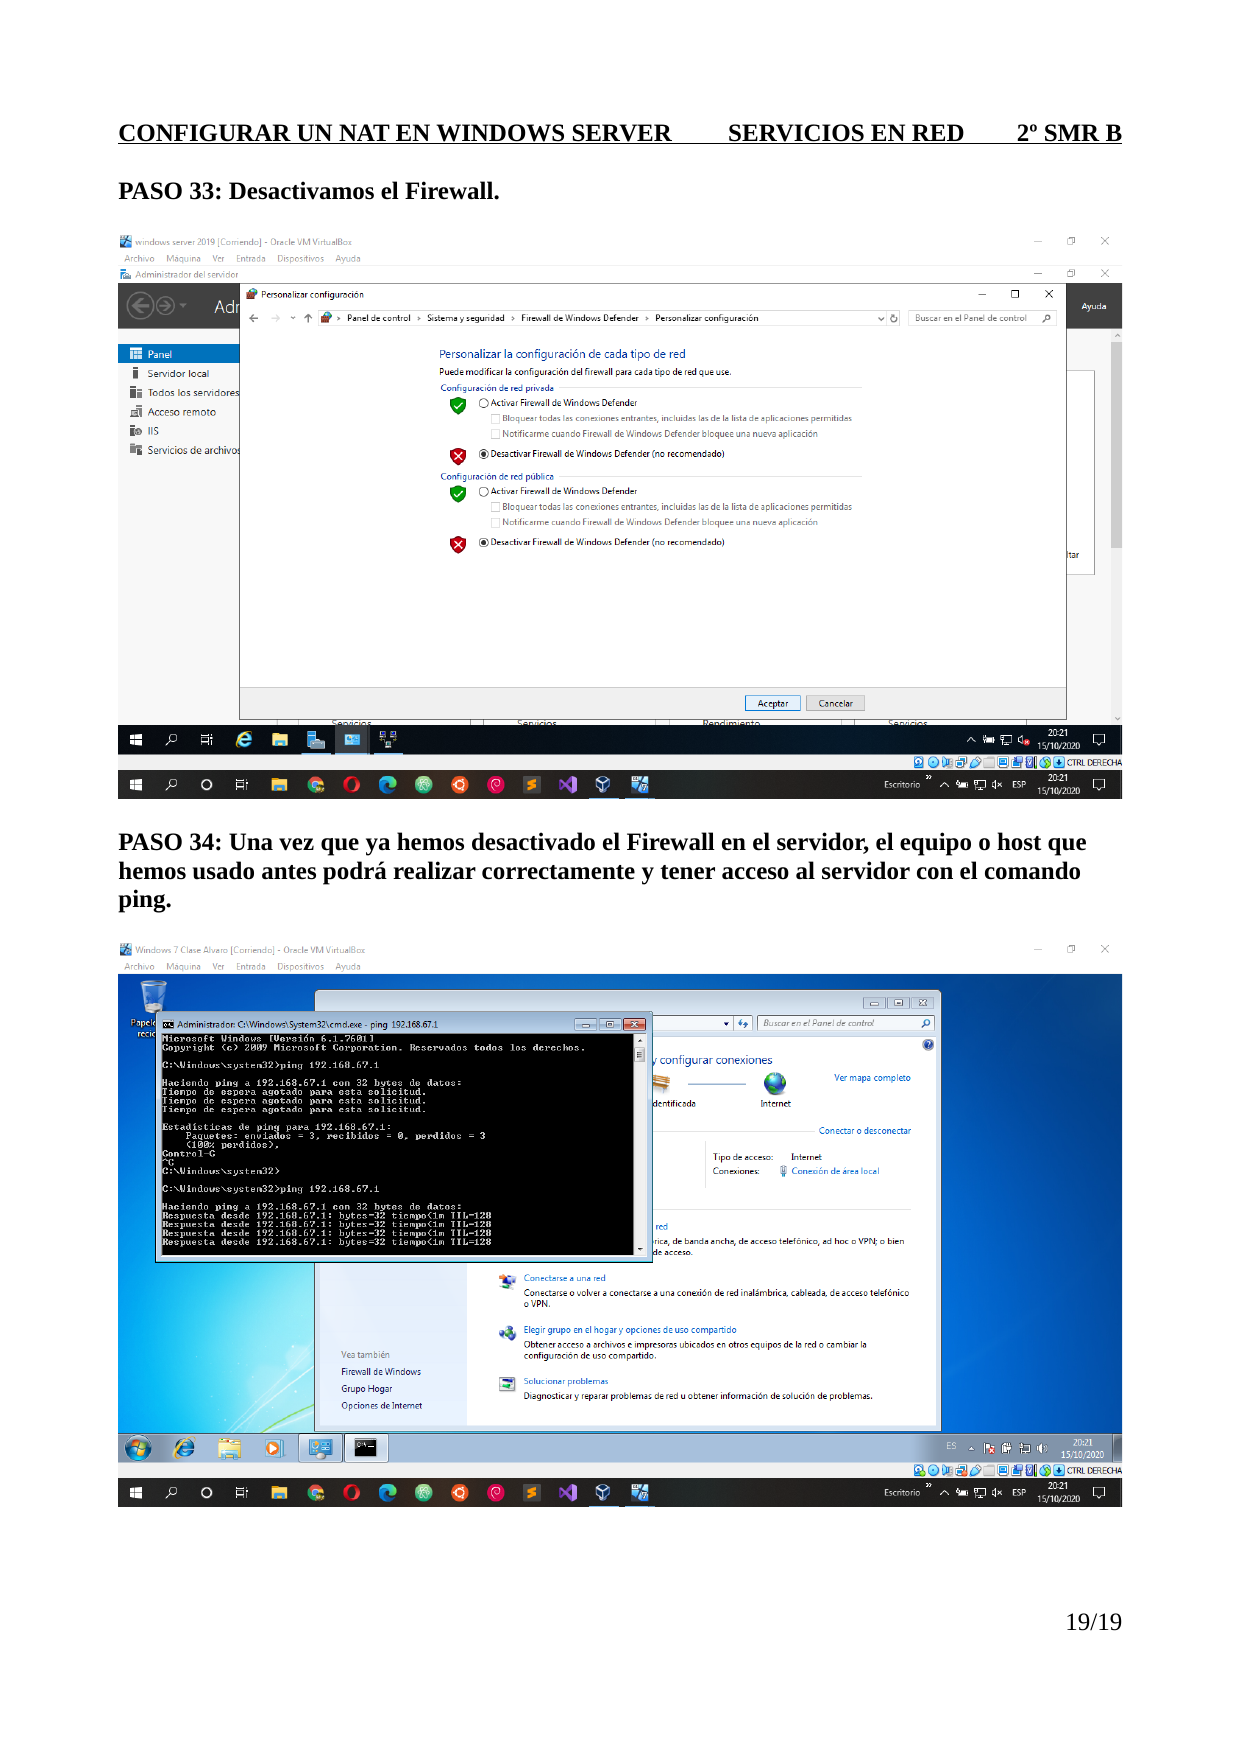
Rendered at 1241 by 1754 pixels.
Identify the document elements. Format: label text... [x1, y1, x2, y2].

text PASO 34: Una vez que ya hemos desactivado el Firewall en el servidor, el equipo o host que hemos usado antes podrá realizar correctamente y tener acceso al servidor con el comando ping. [118, 827, 1122, 913]
picture [118, 233, 1123, 799]
text PASO 33: Desactivamos el Firewall. [118, 176, 1122, 205]
picture [118, 942, 1123, 1507]
